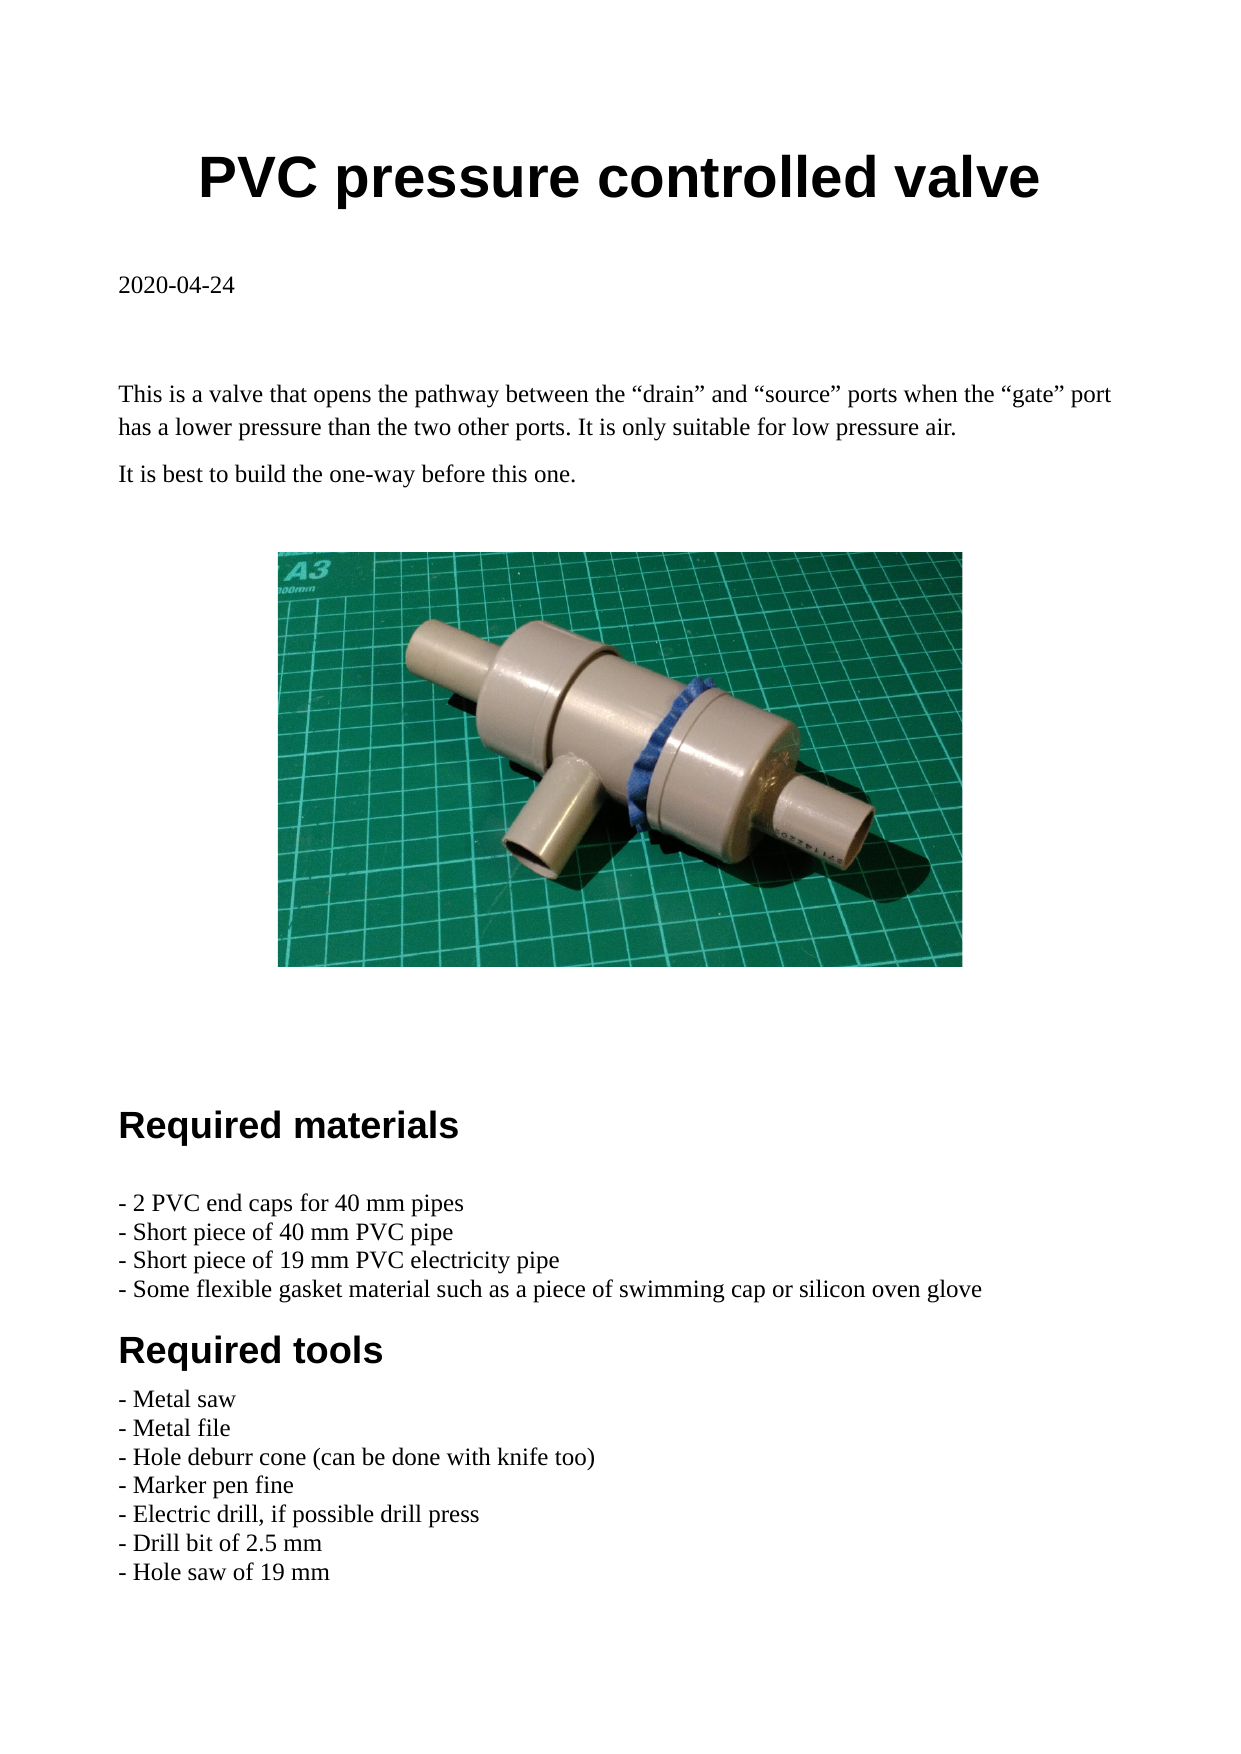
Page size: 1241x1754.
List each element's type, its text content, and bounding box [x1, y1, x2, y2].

subtitle Required materials [118, 1103, 1122, 1147]
text - Metal saw [118, 1384, 1122, 1413]
text 2020-04-24 [118, 270, 1122, 299]
text - Short piece of 40 mm PVC pipe [118, 1217, 1122, 1246]
text - Drill bit of 2.5 mm [118, 1528, 1122, 1557]
title PVC pressure controlled valve [118, 143, 1122, 210]
text - Metal file [118, 1413, 1122, 1442]
subtitle Required tools [118, 1328, 1122, 1372]
text - Marker pen fine [118, 1471, 1122, 1499]
text - Short piece of 19 mm PVC electricity pipe [118, 1246, 1122, 1274]
text - Hole deburr cone (can be done with knife too) [118, 1442, 1122, 1471]
text - 2 PVC end caps for 40 mm pipes [118, 1188, 1122, 1217]
picture [277, 552, 963, 967]
text It is best to build the one-way before this one. [118, 459, 1122, 488]
text - Hole saw of 19 mm [118, 1557, 1122, 1586]
text - Some flexible gasket material such as a piece of swimming cap or silicon oven glove [118, 1274, 1122, 1303]
text - Electric drill, if possible drill press [118, 1499, 1122, 1528]
text This is a valve that opens the pathway between the “drain” and “source” ports when the “gate” port has a lower pressure than the two other ports. It is only suitable for low pressure air. [118, 379, 1122, 441]
